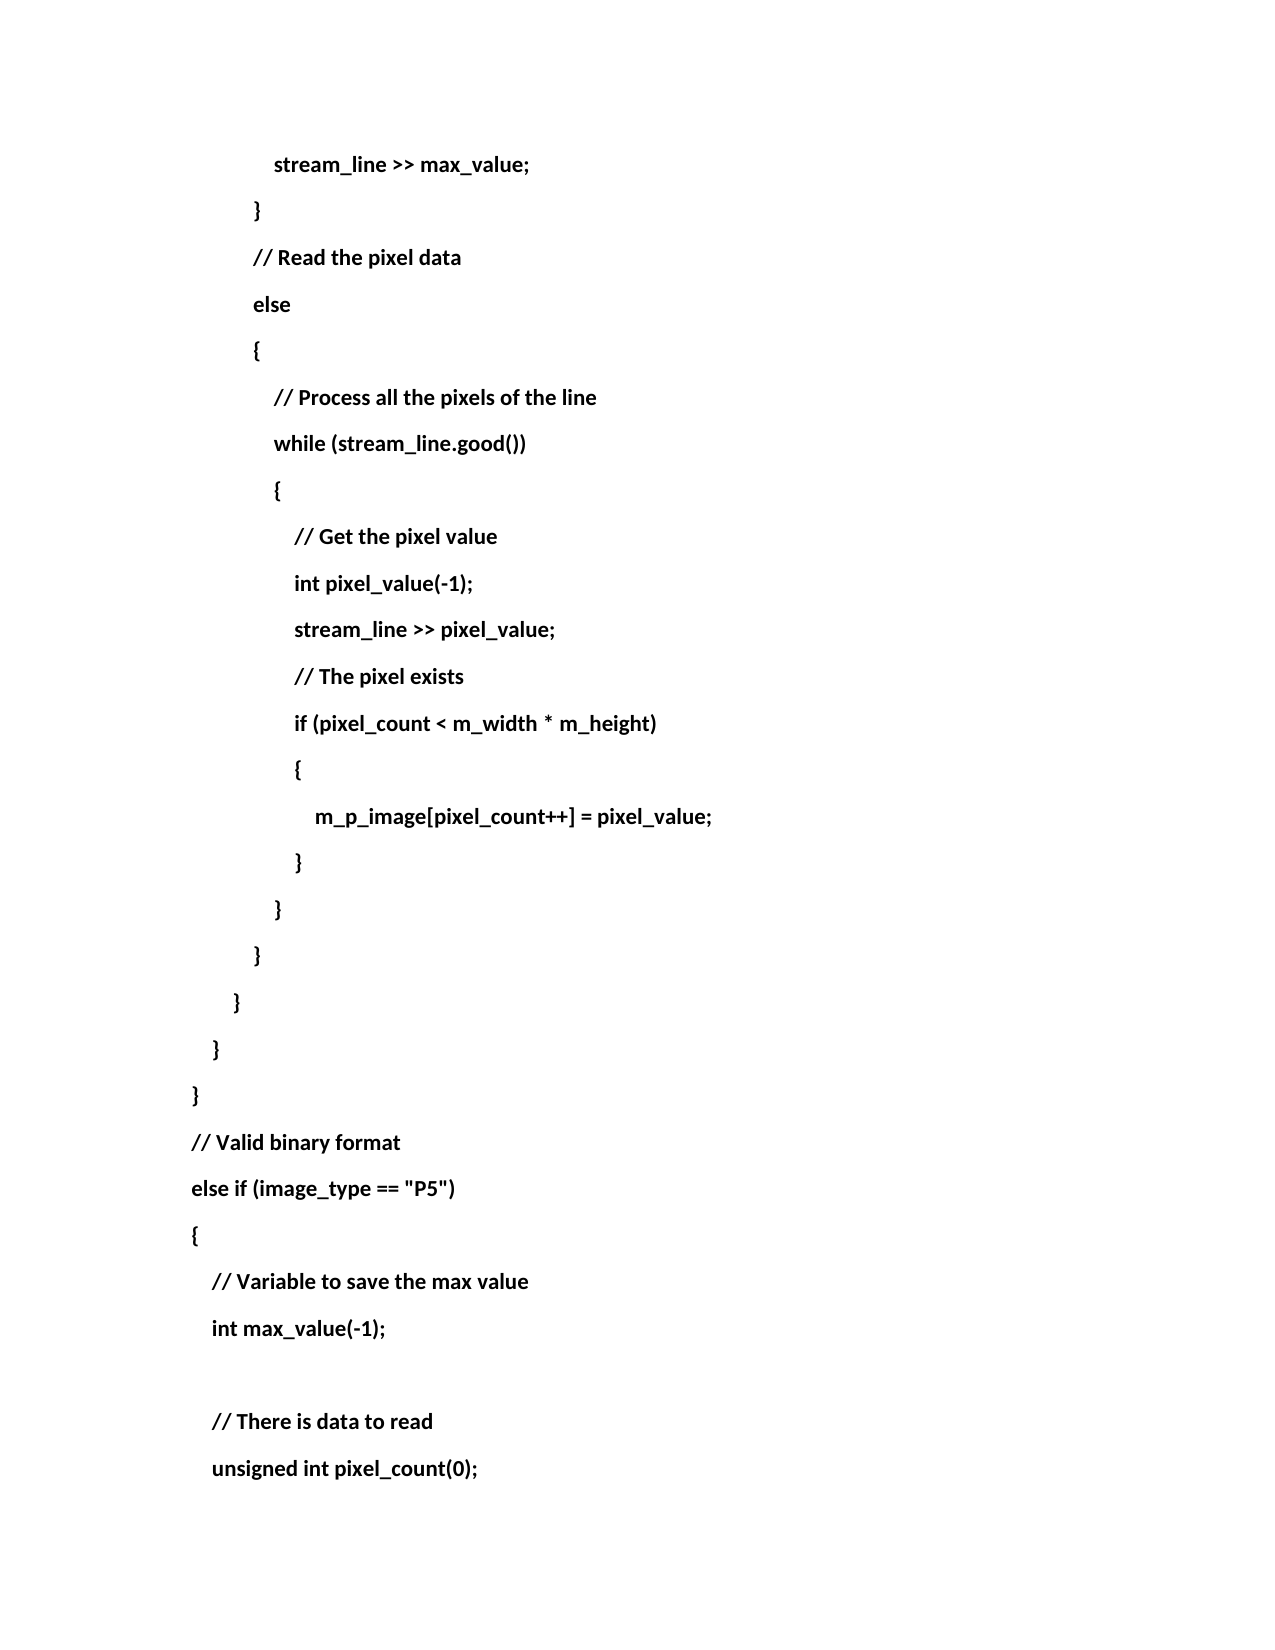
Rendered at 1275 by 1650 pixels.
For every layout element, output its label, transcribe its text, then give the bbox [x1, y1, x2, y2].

text // Process all the pixels of the line [150, 383, 1125, 411]
text } [150, 848, 1125, 876]
text } [150, 1035, 1125, 1063]
text // The pixel exists [150, 662, 1125, 690]
text // There is data to read [150, 1407, 1125, 1435]
text { [150, 336, 1125, 364]
text // Read the pixel data [150, 243, 1125, 271]
text else [150, 290, 1125, 318]
text int pixel_value(-1); [150, 569, 1125, 597]
text } [150, 197, 1125, 224]
text while (stream_line.good()) [150, 429, 1125, 457]
text } [150, 942, 1125, 969]
text } [150, 895, 1125, 923]
text unsigned int pixel_count(0); [150, 1454, 1125, 1482]
text m_p_image[pixel_count++] = pixel_value; [150, 802, 1125, 830]
text { [150, 476, 1125, 504]
text // Valid binary format [150, 1128, 1125, 1156]
text stream_line >> max_value; [150, 150, 1125, 178]
text else if (image_type == "P5") [150, 1174, 1125, 1202]
text } [150, 988, 1125, 1016]
text // Get the pixel value [150, 522, 1125, 551]
text if (pixel_count < m_width * m_height) [150, 709, 1125, 737]
text // Variable to save the max value [150, 1267, 1125, 1296]
text { [150, 755, 1125, 783]
text int max_value(-1); [150, 1314, 1125, 1342]
text { [150, 1221, 1125, 1249]
text } [150, 1081, 1125, 1109]
text stream_line >> pixel_value; [150, 616, 1125, 644]
